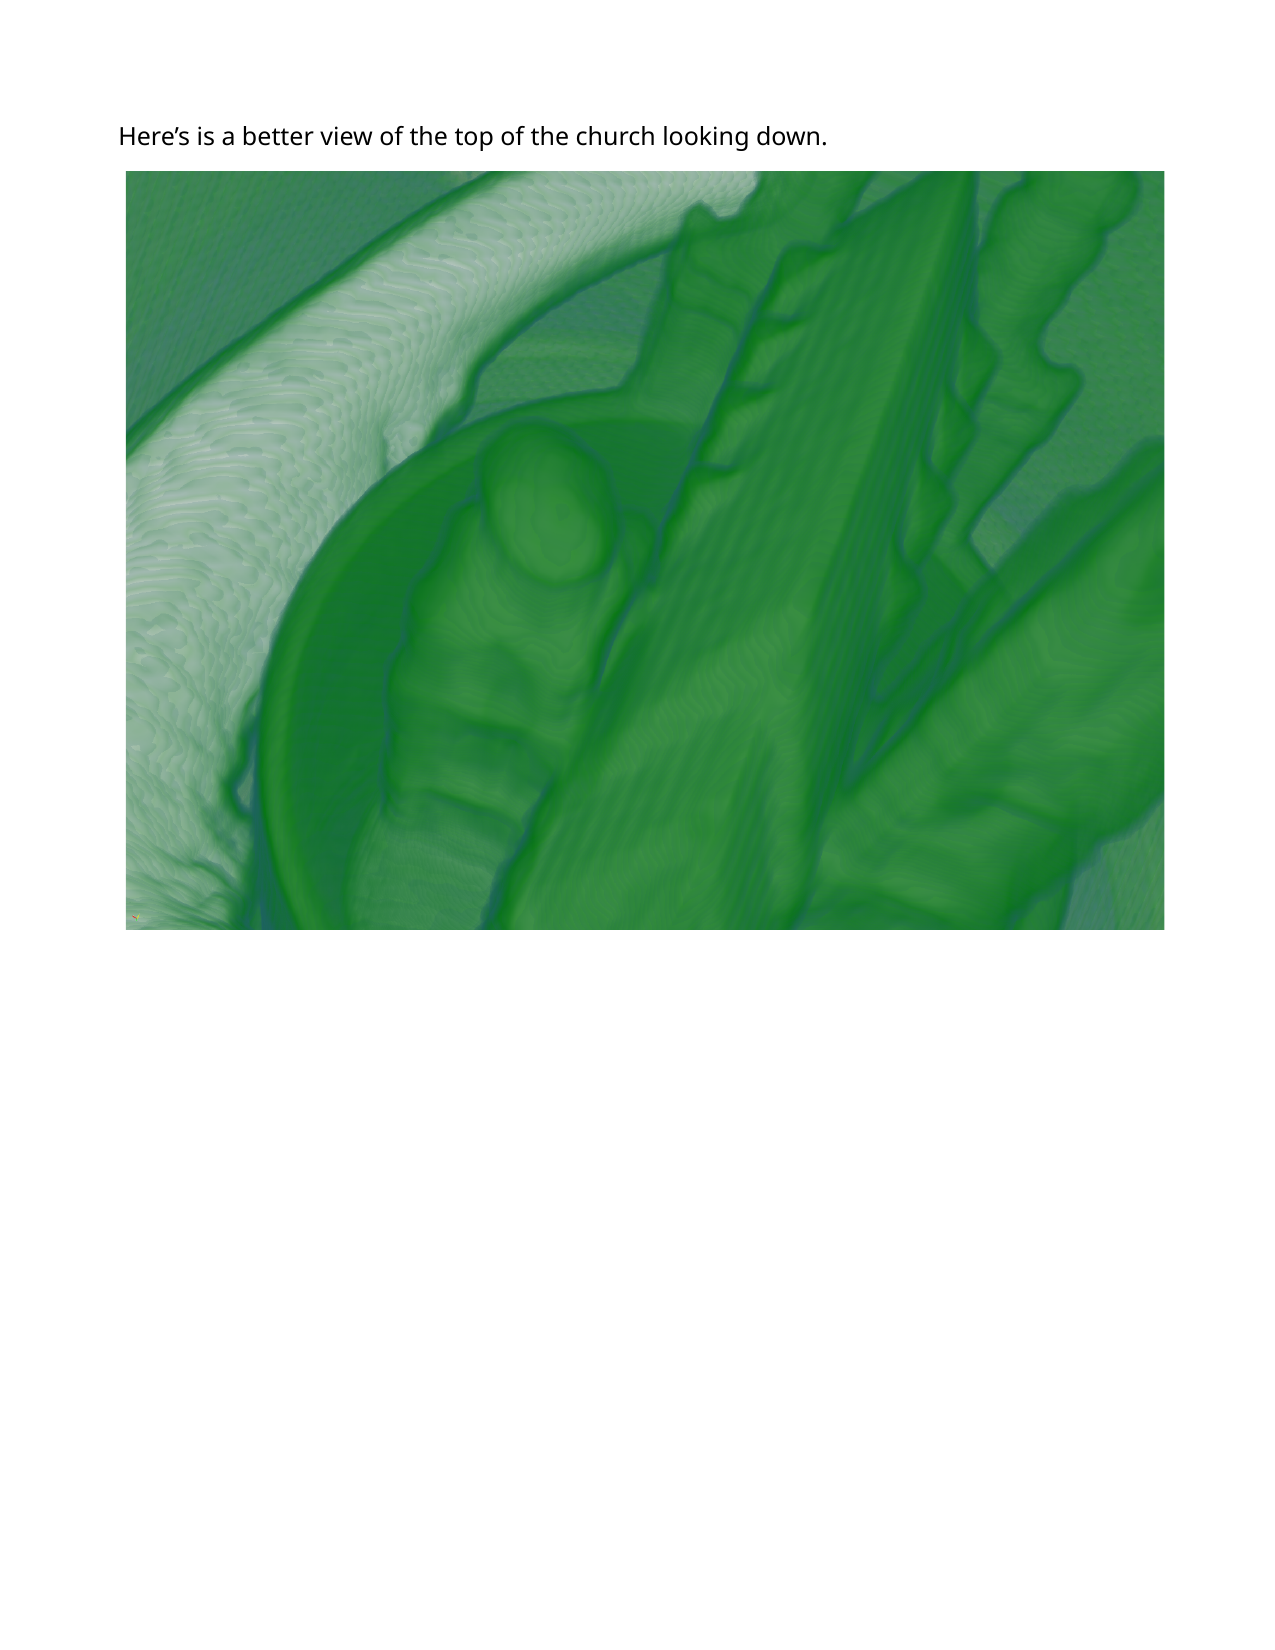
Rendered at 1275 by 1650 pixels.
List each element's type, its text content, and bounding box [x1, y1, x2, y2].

picture [125, 171, 1165, 930]
text Here’s is a better view of the top of the church looking down. [118, 118, 1157, 152]
